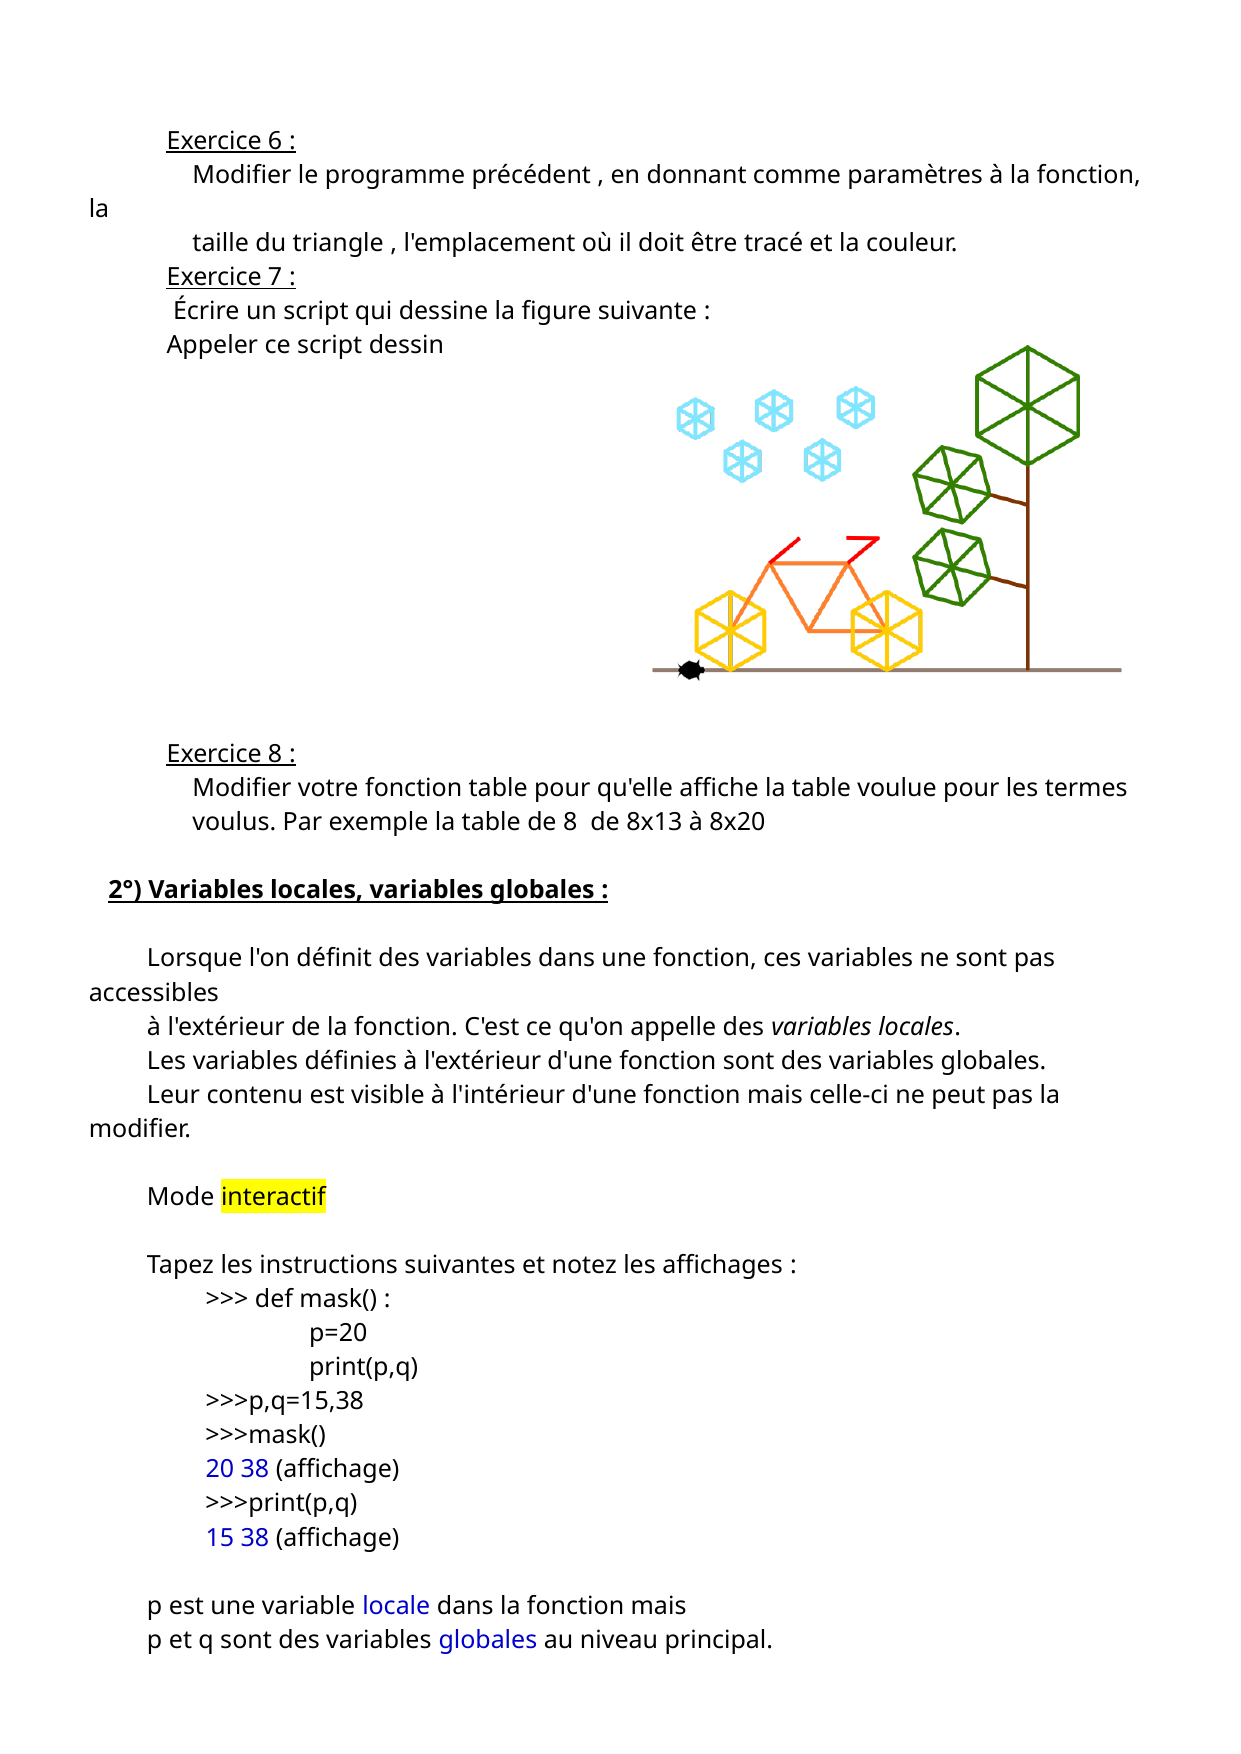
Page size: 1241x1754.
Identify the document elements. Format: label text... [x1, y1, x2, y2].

text 15 38 (affichage) [88, 1519, 1152, 1553]
text Exercice 6 : [88, 123, 1152, 157]
text >>>p,q=15,38 [88, 1383, 1152, 1417]
text Appeler ce script dessin [88, 327, 1152, 361]
text >>>print(p,q) [88, 1485, 1152, 1519]
text voulus. Par exemple la table de 8 de 8x13 à 8x20 [88, 804, 1152, 838]
text à l'extérieur de la fonction. C'est ce qu'on appelle des variables locales. [88, 1008, 1152, 1042]
text Les variables définies à l'extérieur d'une fonction sont des variables globales. [88, 1042, 1152, 1076]
text Exercice 8 : [88, 736, 1152, 770]
text Exercice 7 : [88, 259, 1152, 293]
text Tapez les instructions suivantes et notez les affichages : [88, 1247, 1152, 1281]
text Écrire un script qui dessine la figure suivante : [88, 293, 1152, 327]
text 20 38 (affichage) [88, 1451, 1152, 1485]
text >>>mask() [88, 1417, 1152, 1451]
text Mode interactif [88, 1178, 1152, 1213]
text Modifier votre fonction table pour qu'elle affiche la table voulue pour les termes [88, 770, 1152, 804]
text p=20 [88, 1315, 1152, 1349]
text 2°) Variables locales, variables globales : [88, 872, 1152, 906]
text Lorsque l'on définit des variables dans une fonction, ces variables ne sont pas accessibles [88, 940, 1152, 1008]
text p est une variable locale dans la fonction mais [88, 1587, 1152, 1621]
text taille du triangle , l'emplacement où il doit être tracé et la couleur. [88, 225, 1152, 259]
text >>> def mask() : [88, 1281, 1152, 1315]
picture [650, 345, 1123, 681]
text Modifier le programme précédent , en donnant comme paramètres à la fonction, la [88, 157, 1152, 225]
text p et q sont des variables globales au niveau principal. [88, 1621, 1152, 1655]
text print(p,q) [88, 1349, 1152, 1383]
text Leur contenu est visible à l'intérieur d'une fonction mais celle-ci ne peut pas la modifier. [88, 1076, 1152, 1144]
